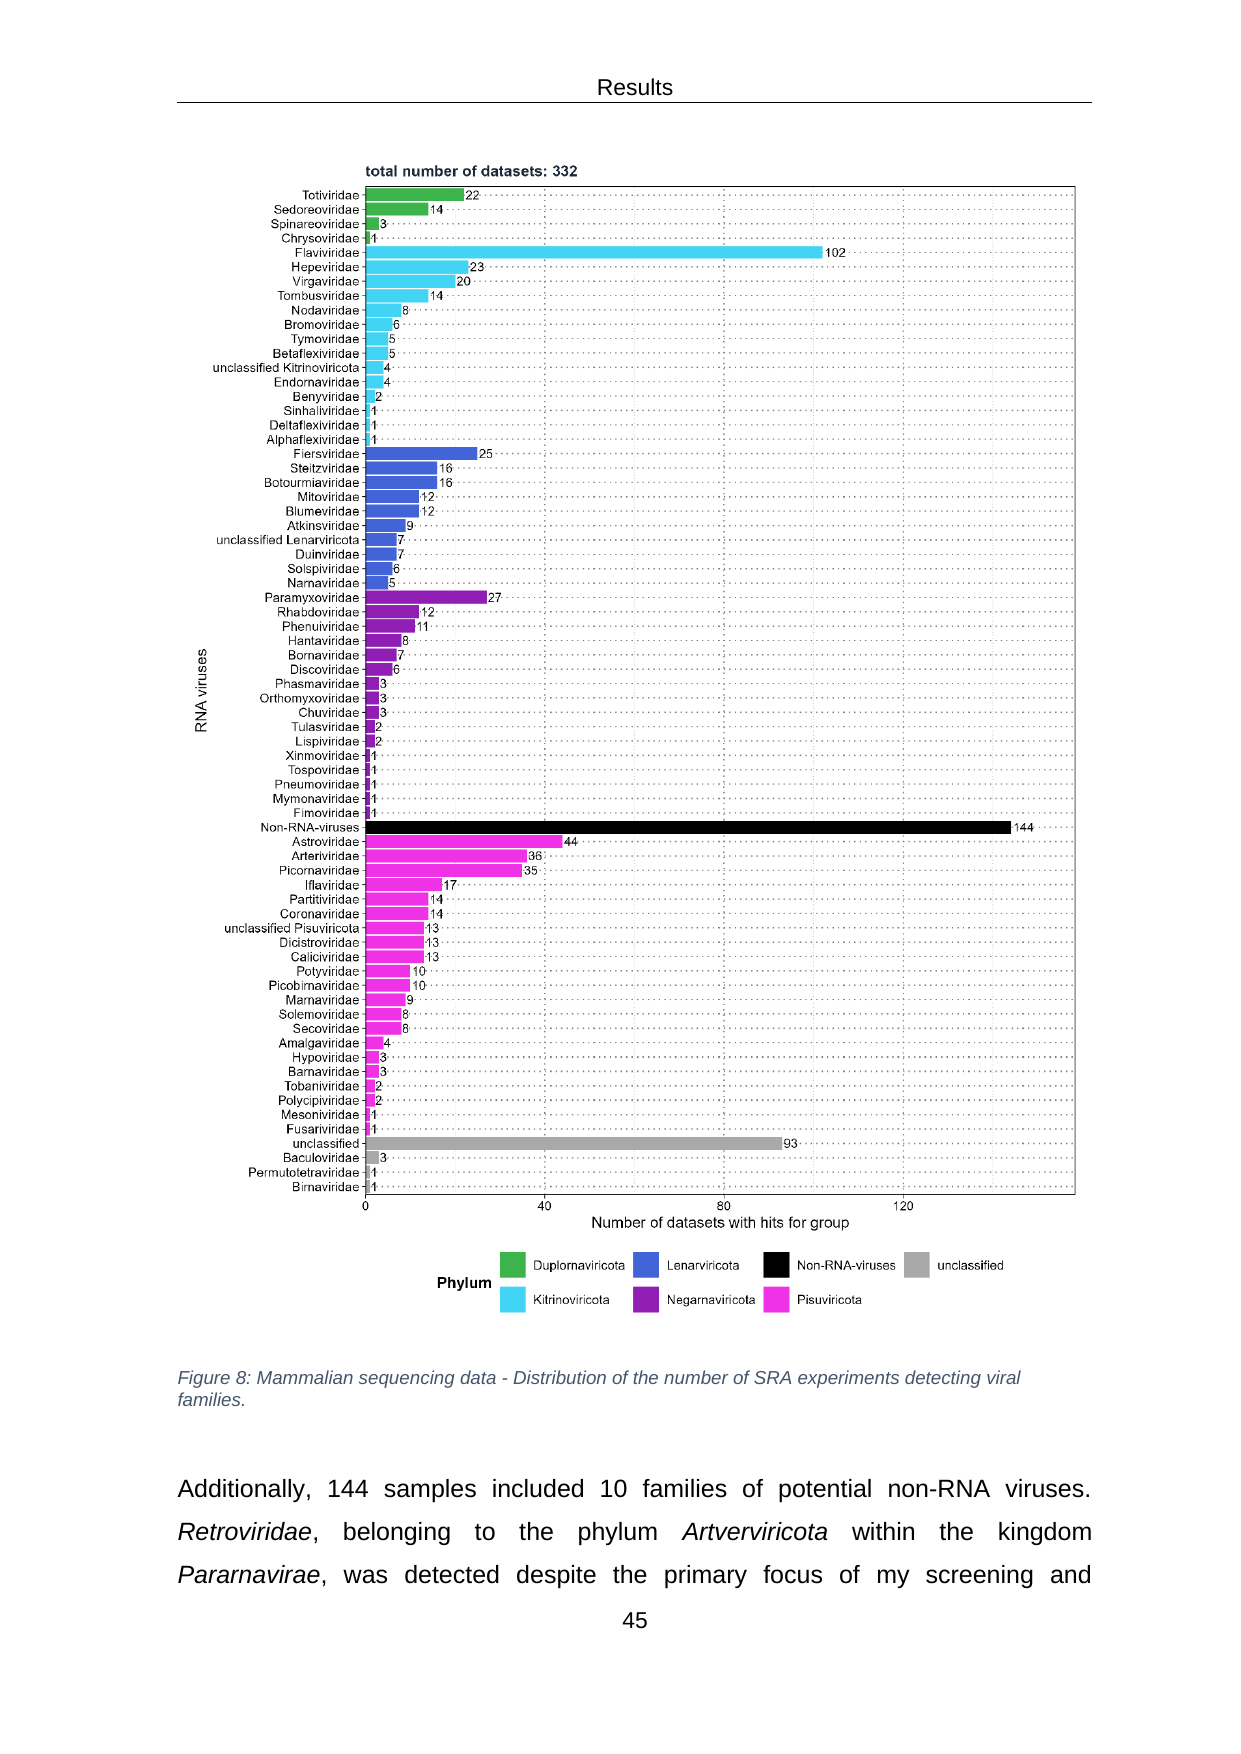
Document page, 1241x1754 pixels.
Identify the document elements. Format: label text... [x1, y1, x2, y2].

text Figure 8: Mammalian sequencing data - Distribution of the number of SRA experiments detecting viral families. [177, 1367, 1092, 1410]
text Additionally, 144 samples included 10 families of potential non-RNA viruses. Retroviridae, belonging to the phylum Artverviricota within the kingdom Pararnavirae, was detected despite the primary focus of my screening and [177, 1474, 1092, 1589]
